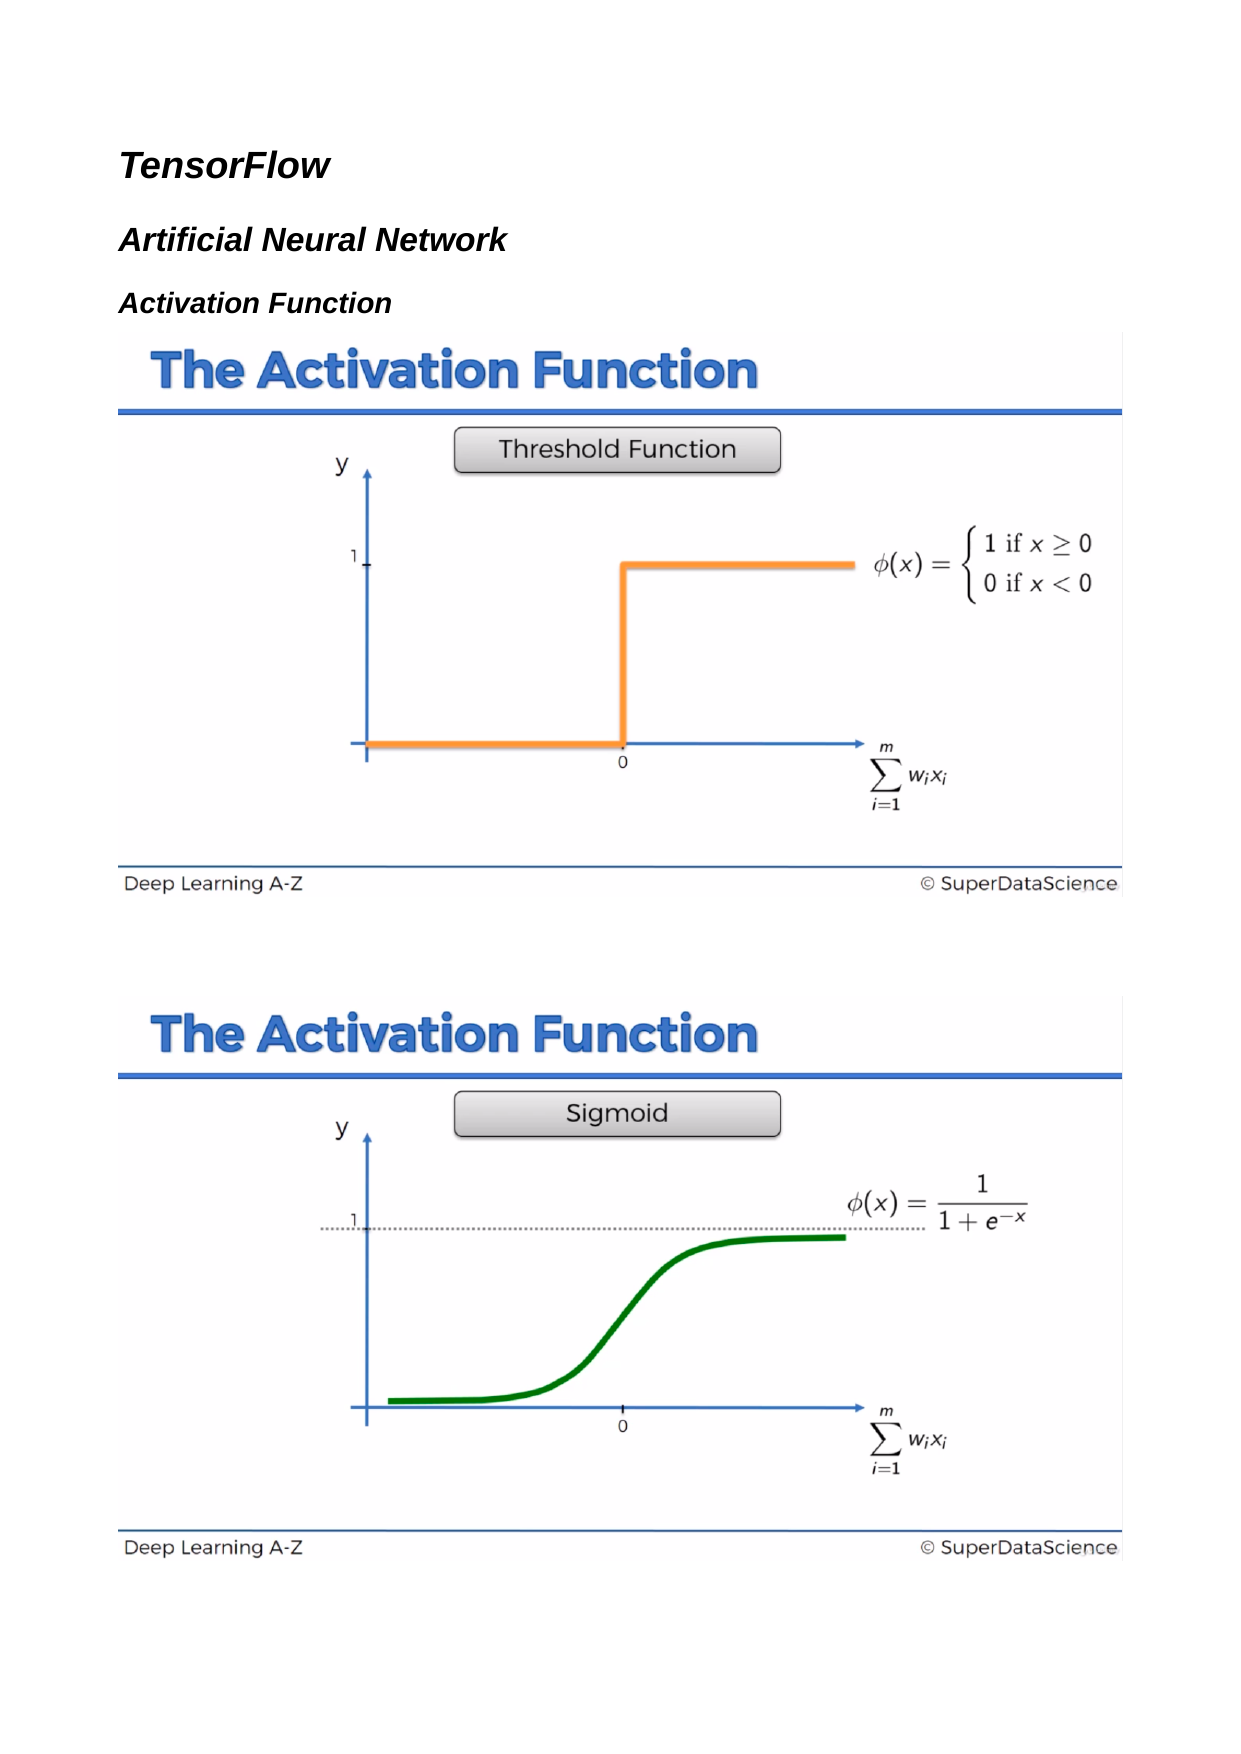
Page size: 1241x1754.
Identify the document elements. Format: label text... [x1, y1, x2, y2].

picture [118, 332, 1123, 897]
subtitle Artificial Neural Network [118, 220, 1122, 259]
subtitle TensorFlow [118, 143, 1122, 187]
subtitle Activation Function [118, 286, 1122, 319]
picture [118, 996, 1123, 1561]
